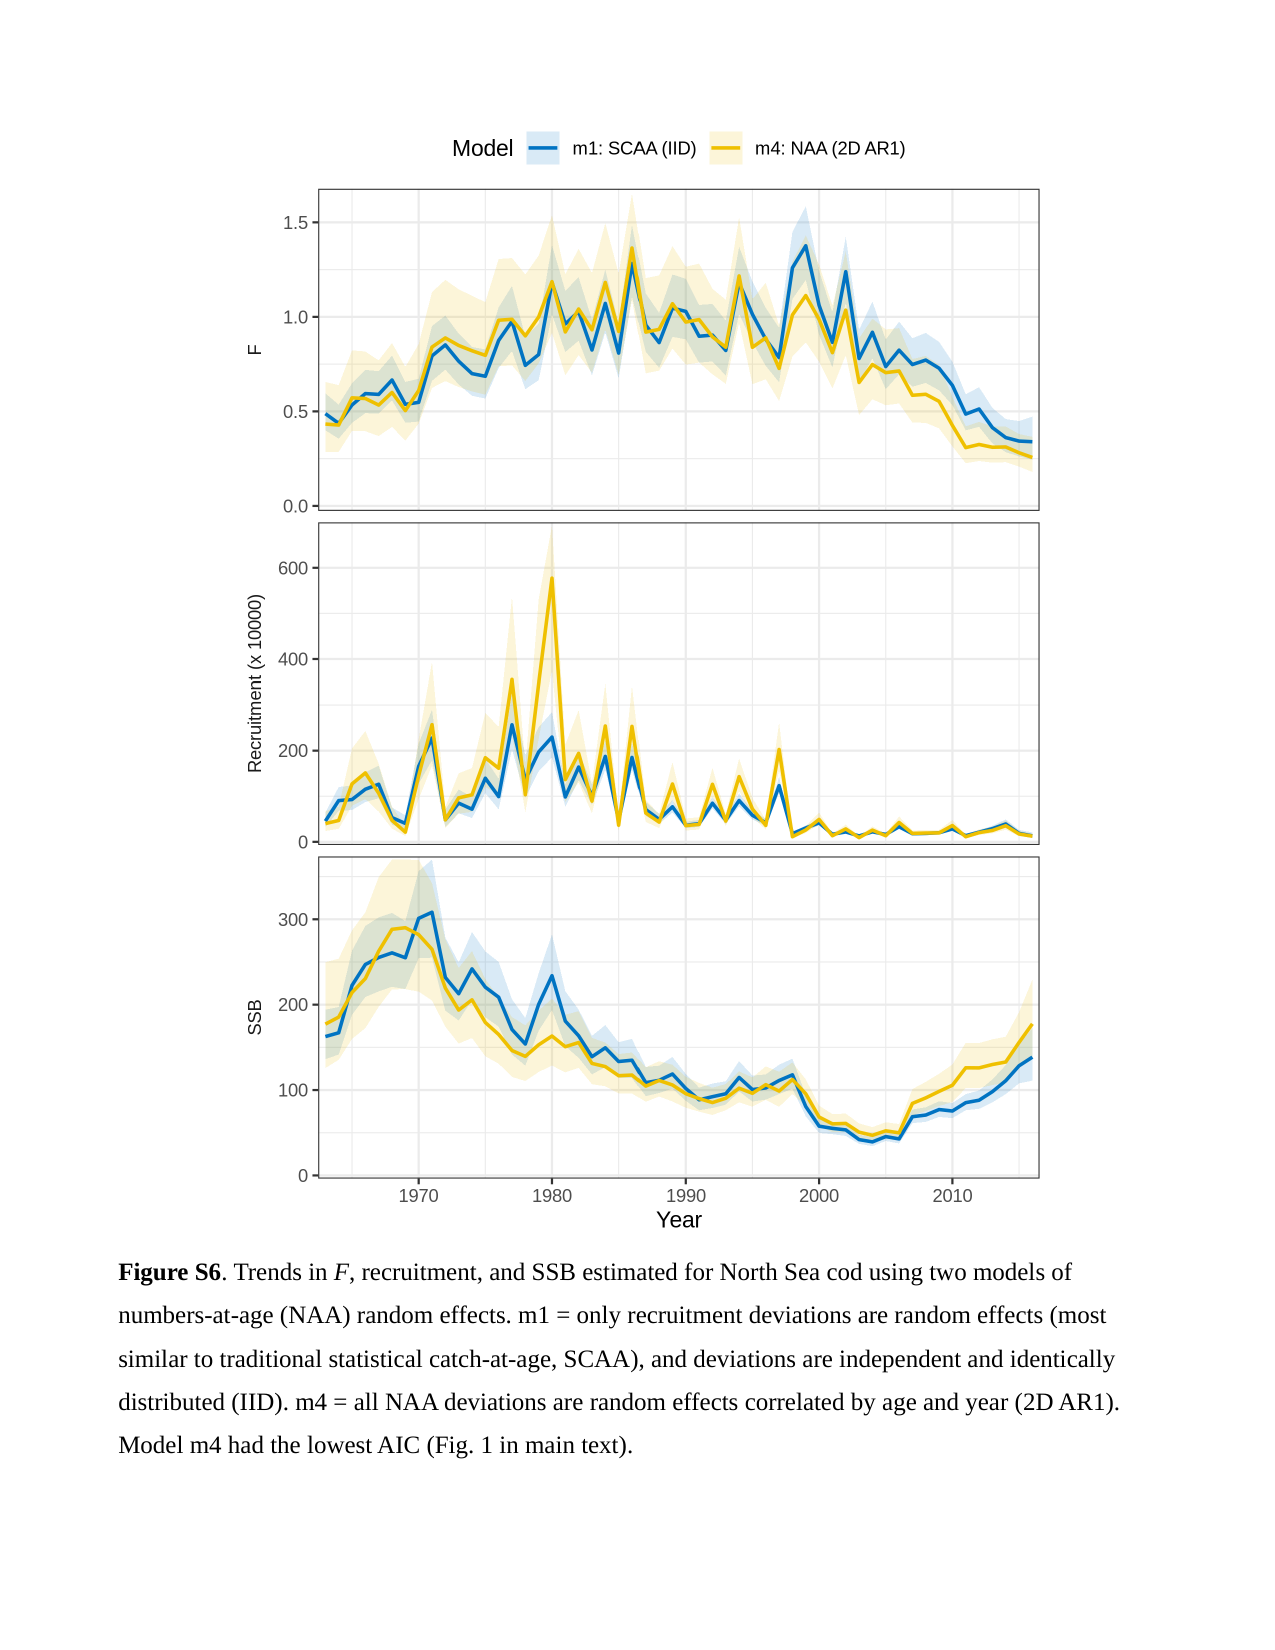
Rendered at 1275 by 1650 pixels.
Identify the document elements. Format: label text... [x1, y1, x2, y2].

picture [225, 118, 1050, 1244]
text Figure S6. Trends in F, recruitment, and SSB estimated for North Sea cod using two models of numbers-at-age (NAA) random effects. m1 = only recruitment deviations are random effects (most similar to traditional statistical catch-at-age, SCAA), and deviations are independent and identically distributed (IID). m4 = all NAA deviations are random effects correlated by age and year (2D AR1). Model m4 had the lowest AIC (Fig. 1 in main text). [118, 1257, 1157, 1459]
